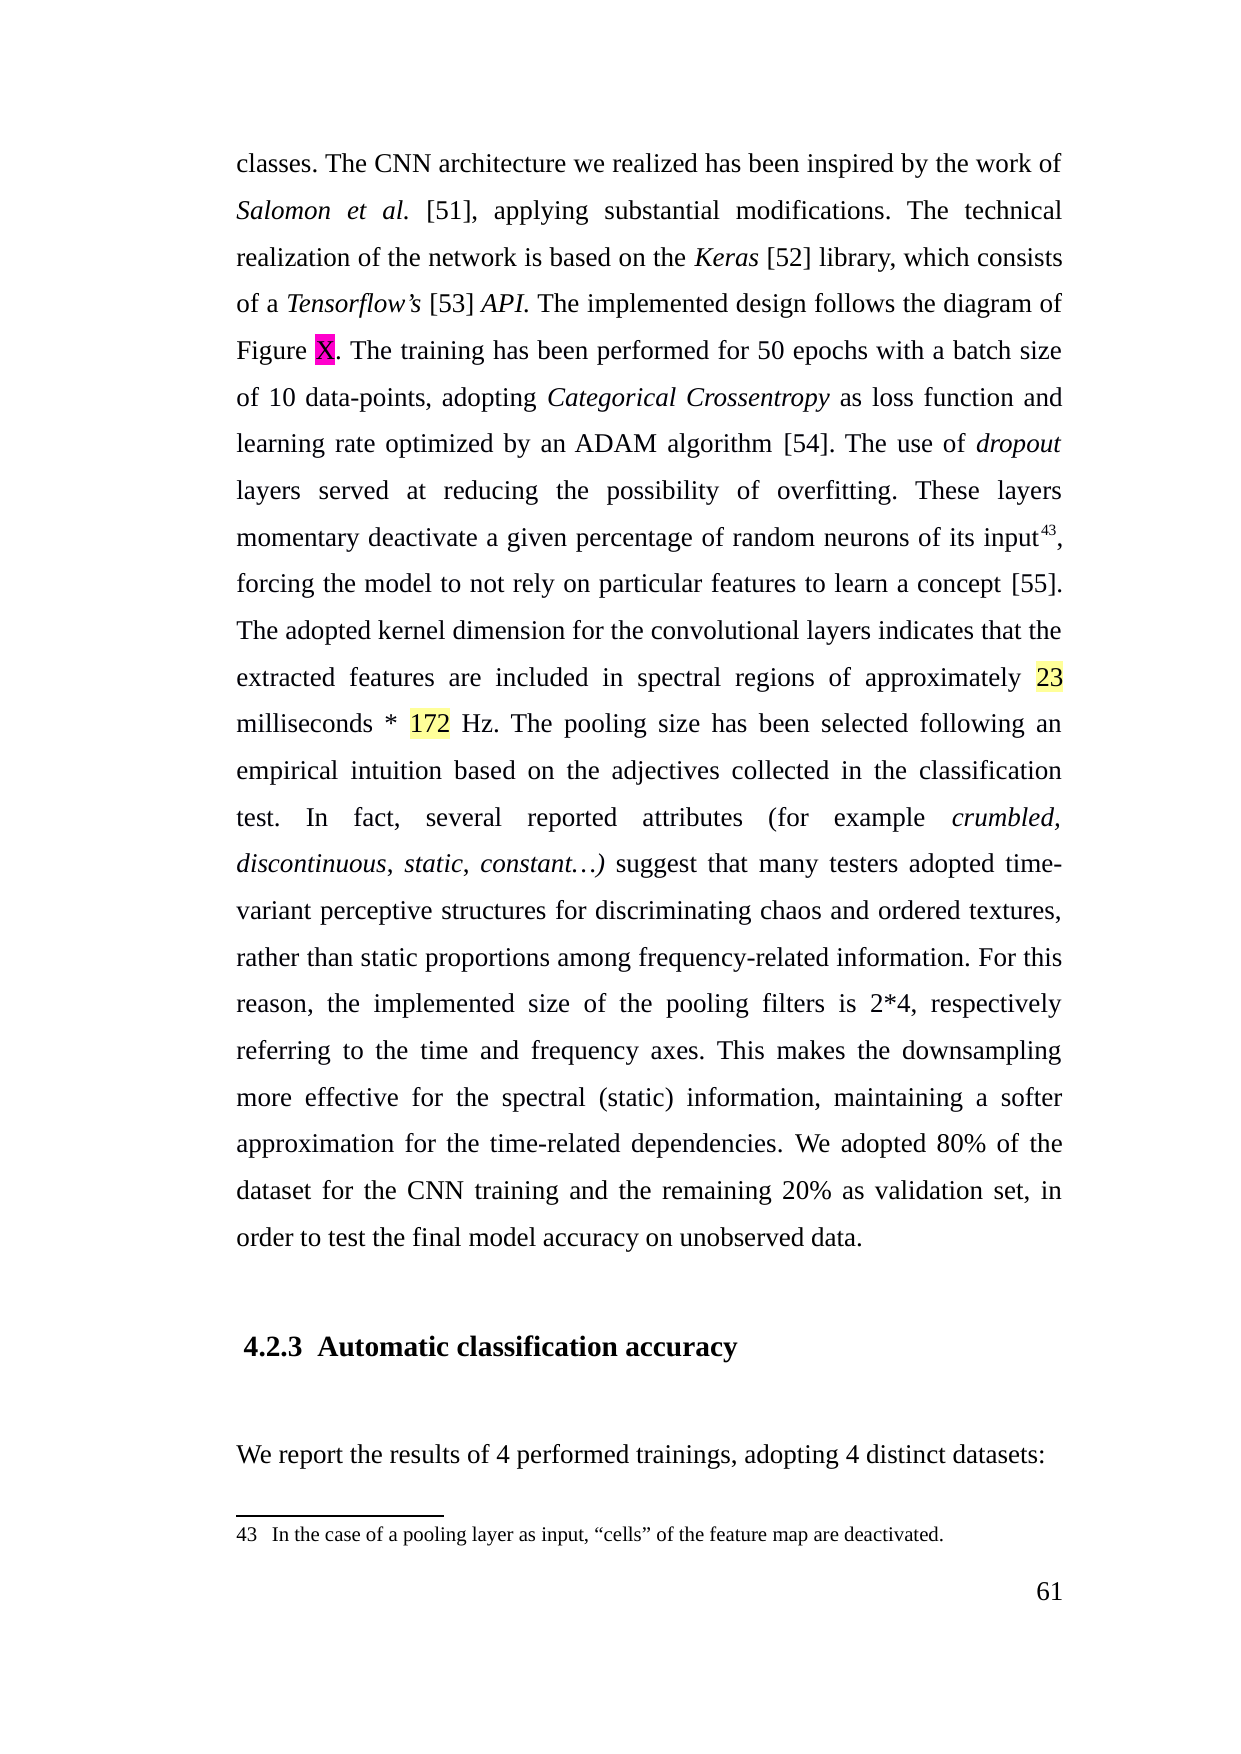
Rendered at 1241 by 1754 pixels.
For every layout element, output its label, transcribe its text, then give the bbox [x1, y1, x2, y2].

text We report the results of 4 performed trainings, adopting 4 distinct datasets: [236, 1439, 1063, 1470]
text In the case of a pooling layer as input, “cells” of the feature map are deactivated. [236, 1522, 1063, 1546]
subtitle Automatic classification accuracy [236, 1329, 1063, 1363]
text classes. The CNN architecture we realized has been inspired by the work of Salomon et al. [51], applying substantial modifications. The technical realization of the network is based on the Keras [52] library, which consists of a Tensorflow’s [53] API. The implemented design follows the diagram of Figure X. The training has been performed for 50 epochs with a batch size of 10 data-points, adopting Categorical Crossentropy as loss function and learning rate optimized by an ADAM algorithm [54]. The use of dropout layers served at reducing the possibility of overfitting. These layers momentary deactivate a given percentage of random neurons of its input, forcing the model to not rely on particular features to learn a concept [55]. The adopted kernel dimension for the convolutional layers indicates that the extracted features are included in spectral regions of approximately 23 milliseconds * 172 Hz. The pooling size has been selected following an empirical intuition based on the adjectives collected in the classification test. In fact, several reported attributes (for example crumbled, discontinuous, static, constant…) suggest that many testers adopted time-variant perceptive structures for discriminating chaos and ordered textures, rather than static proportions among frequency-related information. For this reason, the implemented size of the pooling filters is 2*4, respectively referring to the time and frequency axes. This makes the downsampling more effective for the spectral (static) information, maintaining a softer approximation for the time-related dependencies. We adopted 80% of the dataset for the CNN training and the remaining 20% as validation set, in order to test the final model accuracy on unobserved data. [236, 148, 1063, 1252]
